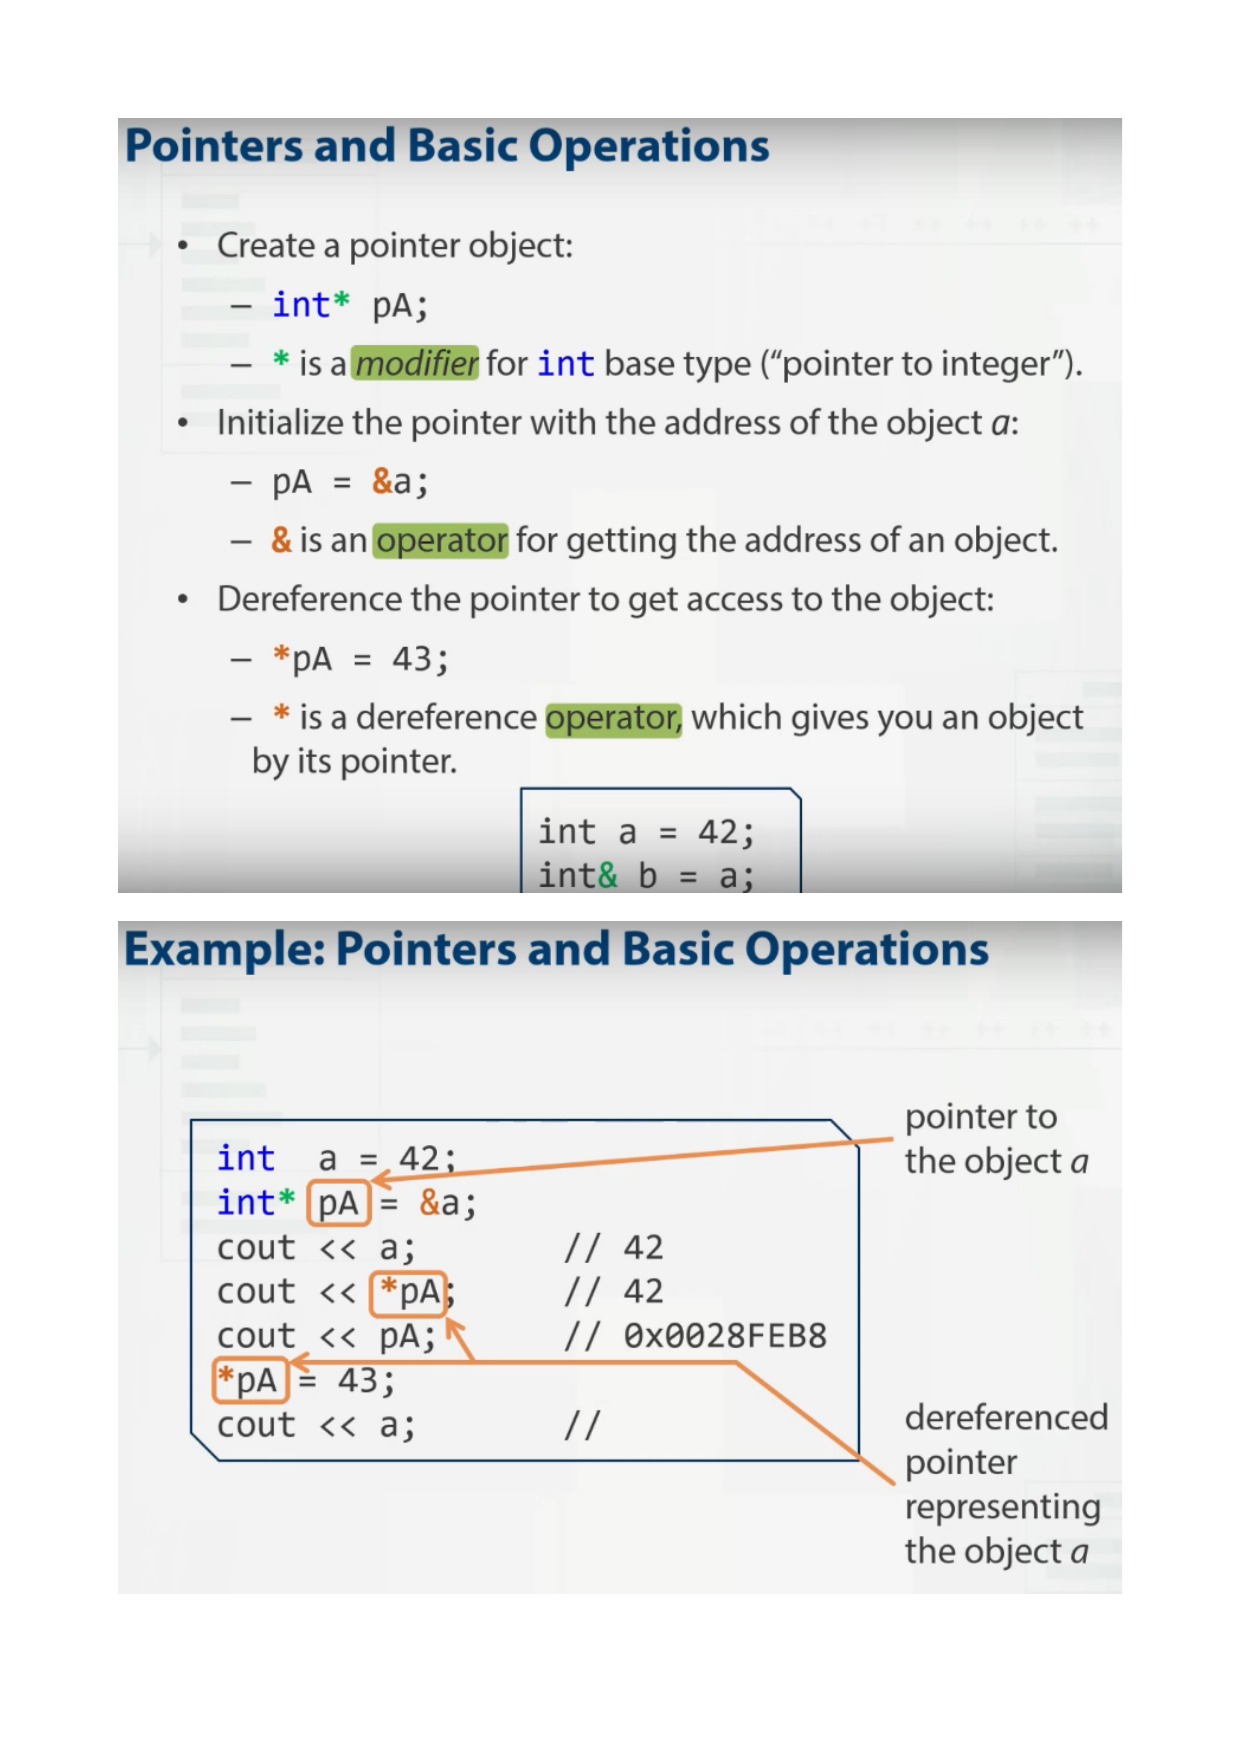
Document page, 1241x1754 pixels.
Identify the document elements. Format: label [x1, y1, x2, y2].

picture [118, 921, 1123, 1594]
picture [118, 118, 1123, 893]
